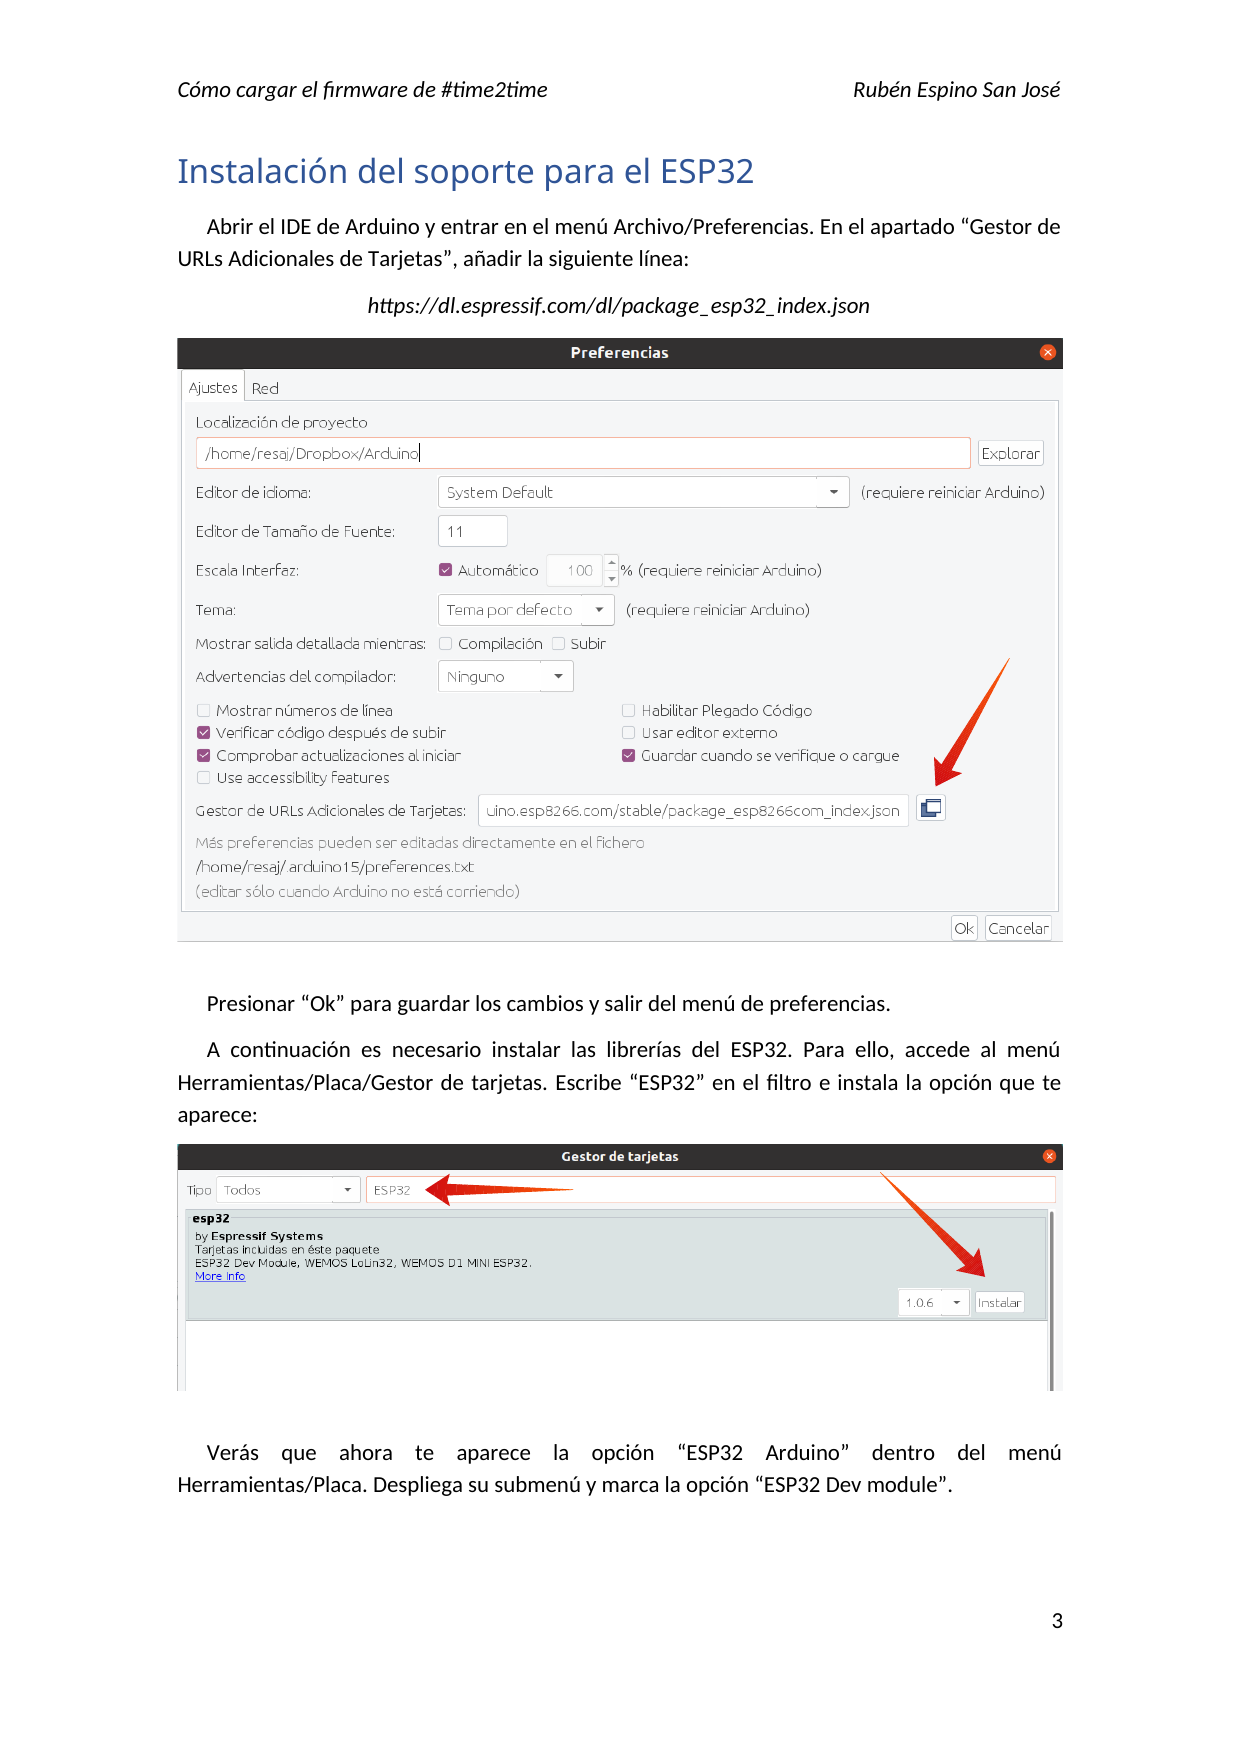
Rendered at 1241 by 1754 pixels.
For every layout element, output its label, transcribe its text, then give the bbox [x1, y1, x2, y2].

picture [177, 1144, 1063, 1391]
text Verás que ahora te aparece la opción “ESP32 Arduino” dentro del menú Herramientas/Placa. Despliega su submenú y marca la opción “ESP32 Dev module”. [177, 1438, 1063, 1498]
text A continuación es necesario instalar las librerías del ESP32. Para ello, accede al menú Herramientas/Placa/Gestor de tarjetas. Escribe “ESP32” en el filtro e instala la opción que te aparece: [177, 1035, 1063, 1128]
text Presionar “Ok” para guardar los cambios y salir del menú de preferencias. [177, 989, 1063, 1017]
text Abrir el IDE de Arduino y entrar en el menú Archivo/Preferencias. En el apartado “Gestor de URLs Adicionales de Tarjetas”, añadir la siguiente línea: [177, 212, 1063, 273]
picture [177, 338, 1063, 942]
text Instalación del soporte para el ESP32 [177, 148, 1063, 193]
text https://dl.espressif.com/dl/package_esp32_index.json [177, 291, 1063, 319]
